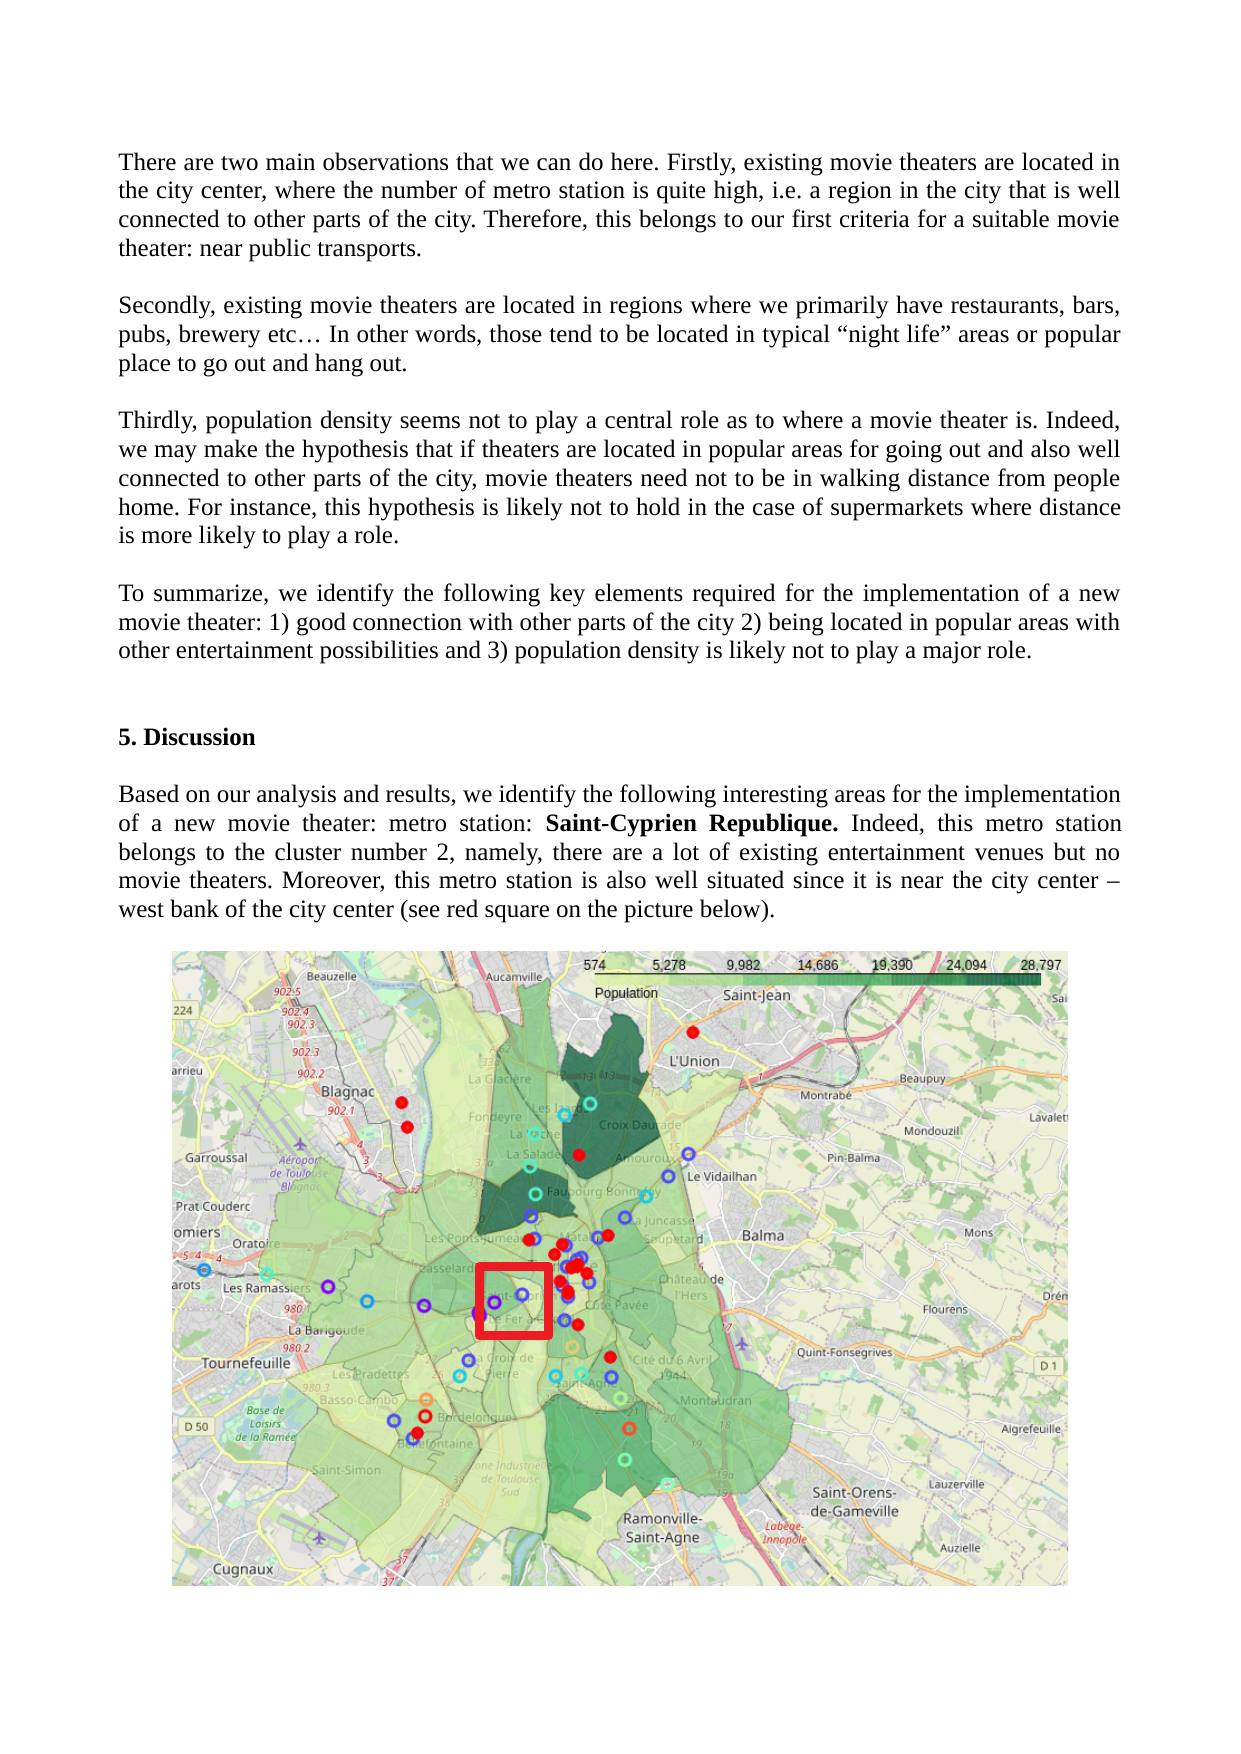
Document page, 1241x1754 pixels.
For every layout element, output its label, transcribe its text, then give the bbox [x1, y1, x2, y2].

text There are two main observations that we can do here. Firstly, existing movie theaters are located in the city center, where the number of metro station is quite high, i.e. a region in the city that is well connected to other parts of the city. Therefore, this belongs to our first criteria for a suitable movie theater: near public transports. [118, 147, 1122, 262]
text To summarize, we identify the following key elements required for the implementation of a new movie theater: 1) good connection with other parts of the city 2) being located in popular areas with other entertainment possibilities and 3) population density is likely not to play a major role. [118, 578, 1122, 664]
text Based on our analysis and results, we identify the following interesting areas for the implementation of a new movie theater: metro station: Saint-Cyprien Republique. Indeed, this metro station belongs to the cluster number 2, namely, there are a lot of existing entertainment venues but no movie theaters. Moreover, this metro station is also well situated since it is near the city center – west bank of the city center (see red square on the picture below). [118, 779, 1122, 923]
text Secondly, existing movie theaters are located in regions where we primarily have restaurants, bars, pubs, brewery etc… In other words, those tend to be located in typical “night life” areas or popular place to go out and hang out. [118, 291, 1122, 377]
text 5. Discussion [118, 722, 1122, 751]
text Thirdly, population density seems not to play a central role as to where a movie theater is. Indeed, we may make the hypothesis that if theaters are located in popular areas for going out and also well connected to other parts of the city, movie theaters need not to be in walking distance from people home. For instance, this hypothesis is likely not to hold in the case of supermarkets where distance is more likely to play a role. [118, 406, 1122, 549]
picture [172, 951, 1069, 1586]
